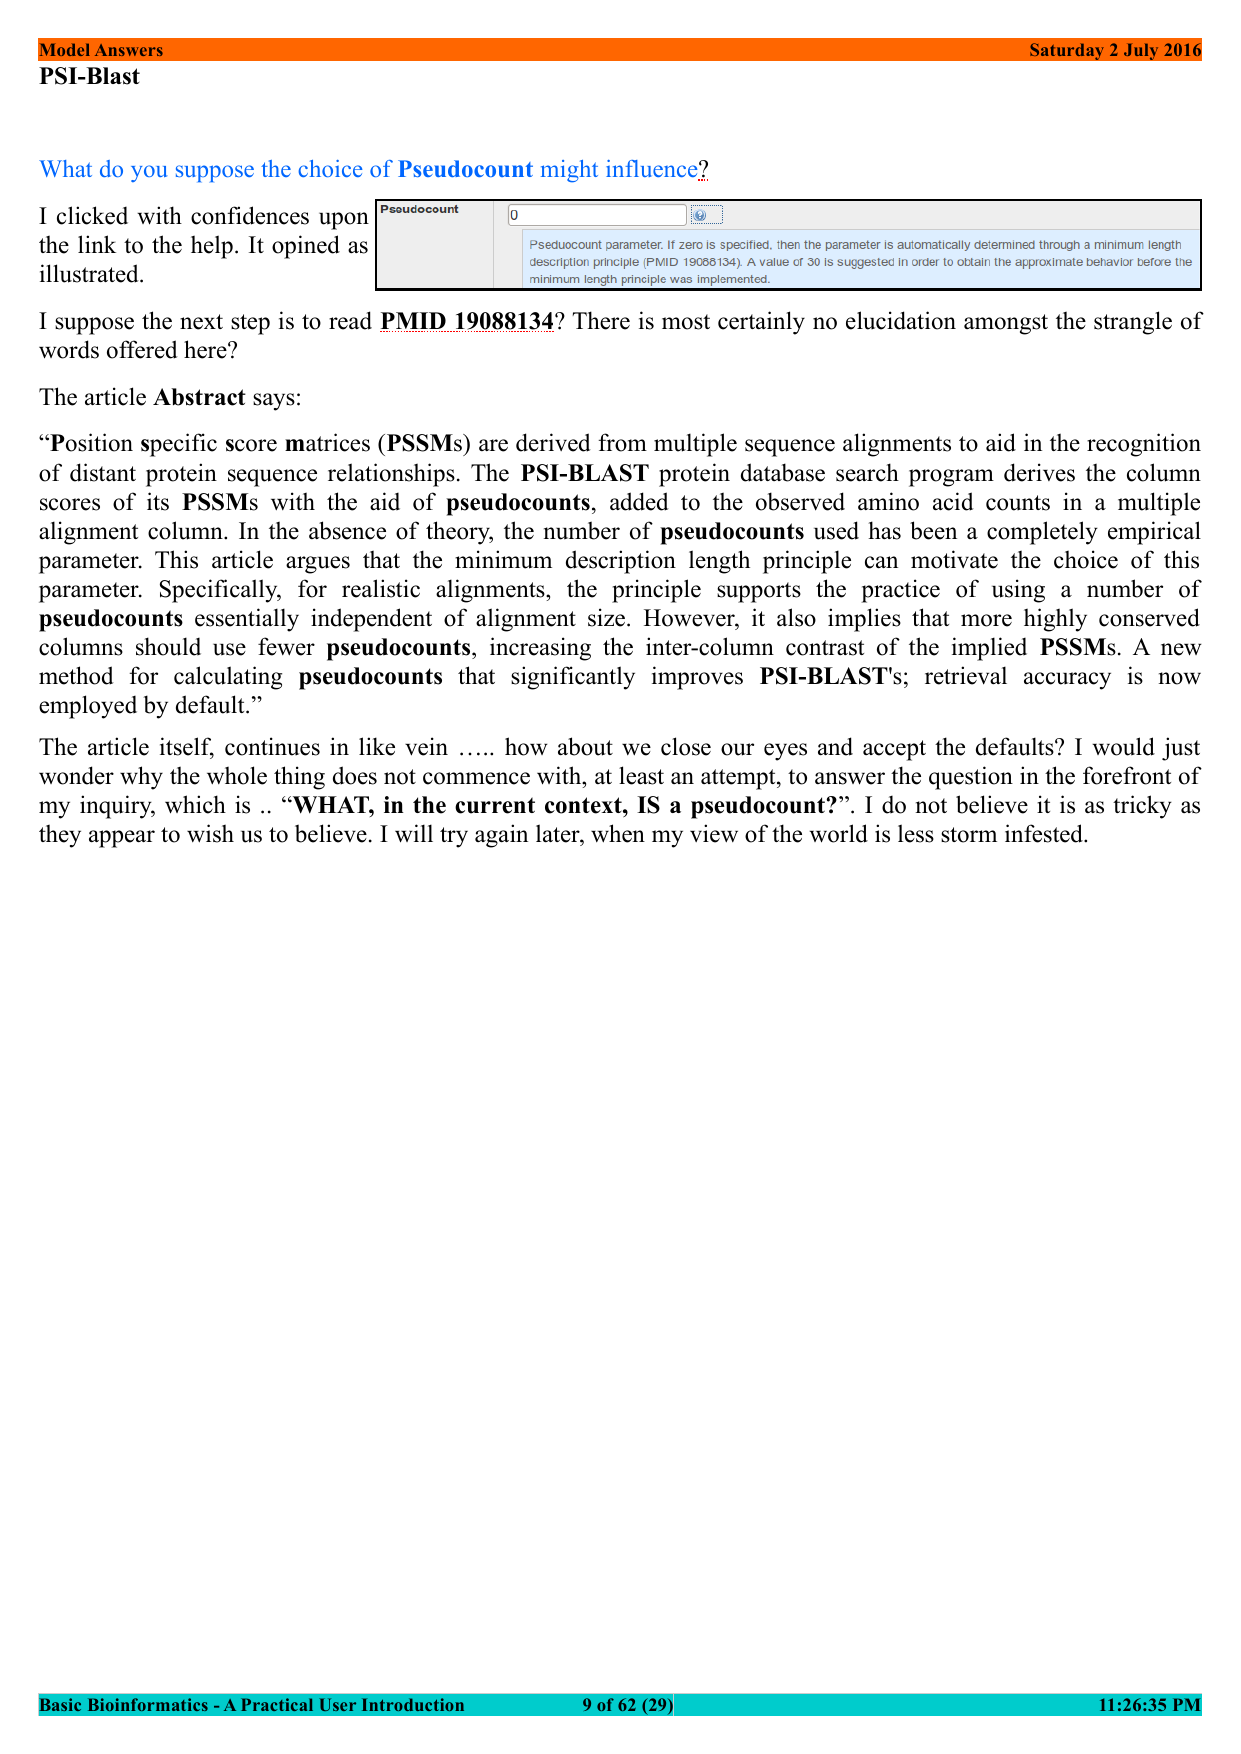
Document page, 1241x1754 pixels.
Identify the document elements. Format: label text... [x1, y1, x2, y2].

text The article Abstract says: [38, 382, 1202, 411]
text I clicked with confidences upon the link to the help. It opined as illustrated. [38, 201, 375, 288]
picture [377, 201, 1200, 288]
text The article itself, continues in like vein ….. how about we close our eyes and accept the defaults? I would just wonder why the whole thing does not commence with, at least an attempt, to answer the question in the forefront of my inquiry, which is .. “WHAT, in the current context, IS a pseudocount?”. I do not believe it is as tricky as they appear to wish us to believe. I will try again later, when my view of the world is less storm infested. [38, 731, 1202, 848]
text PSI-Blast [38, 61, 1202, 89]
text What do you suppose the choice of Pseudocount might influence? [38, 154, 1202, 183]
text “Position specific score matrices (PSSMs) are derived from multiple sequence alignments to aid in the recognition of distant protein sequence relationships. The PSI-BLAST protein database search program derives the column scores of its PSSMs with the aid of pseudocounts, added to the observed amino acid counts in a multiple alignment column. In the absence of theory, the number of pseudocounts used has been a completely empirical parameter. This article argues that the minimum description length principle can motivate the choice of this parameter. Specifically, for realistic alignments, the principle supports the practice of using a number of pseudocounts essentially independent of alignment size. However, it also implies that more highly conserved columns should use fewer pseudocounts, increasing the inter-column contrast of the implied PSSMs. A new method for calculating pseudocounts that significantly improves PSI-BLAST's; retrieval accuracy is now employed by default.” [38, 428, 1202, 719]
text I suppose the next step is to read PMID 19088134? There is most certainly no elucidation amongst the strangle of words offered here? [38, 306, 1202, 364]
